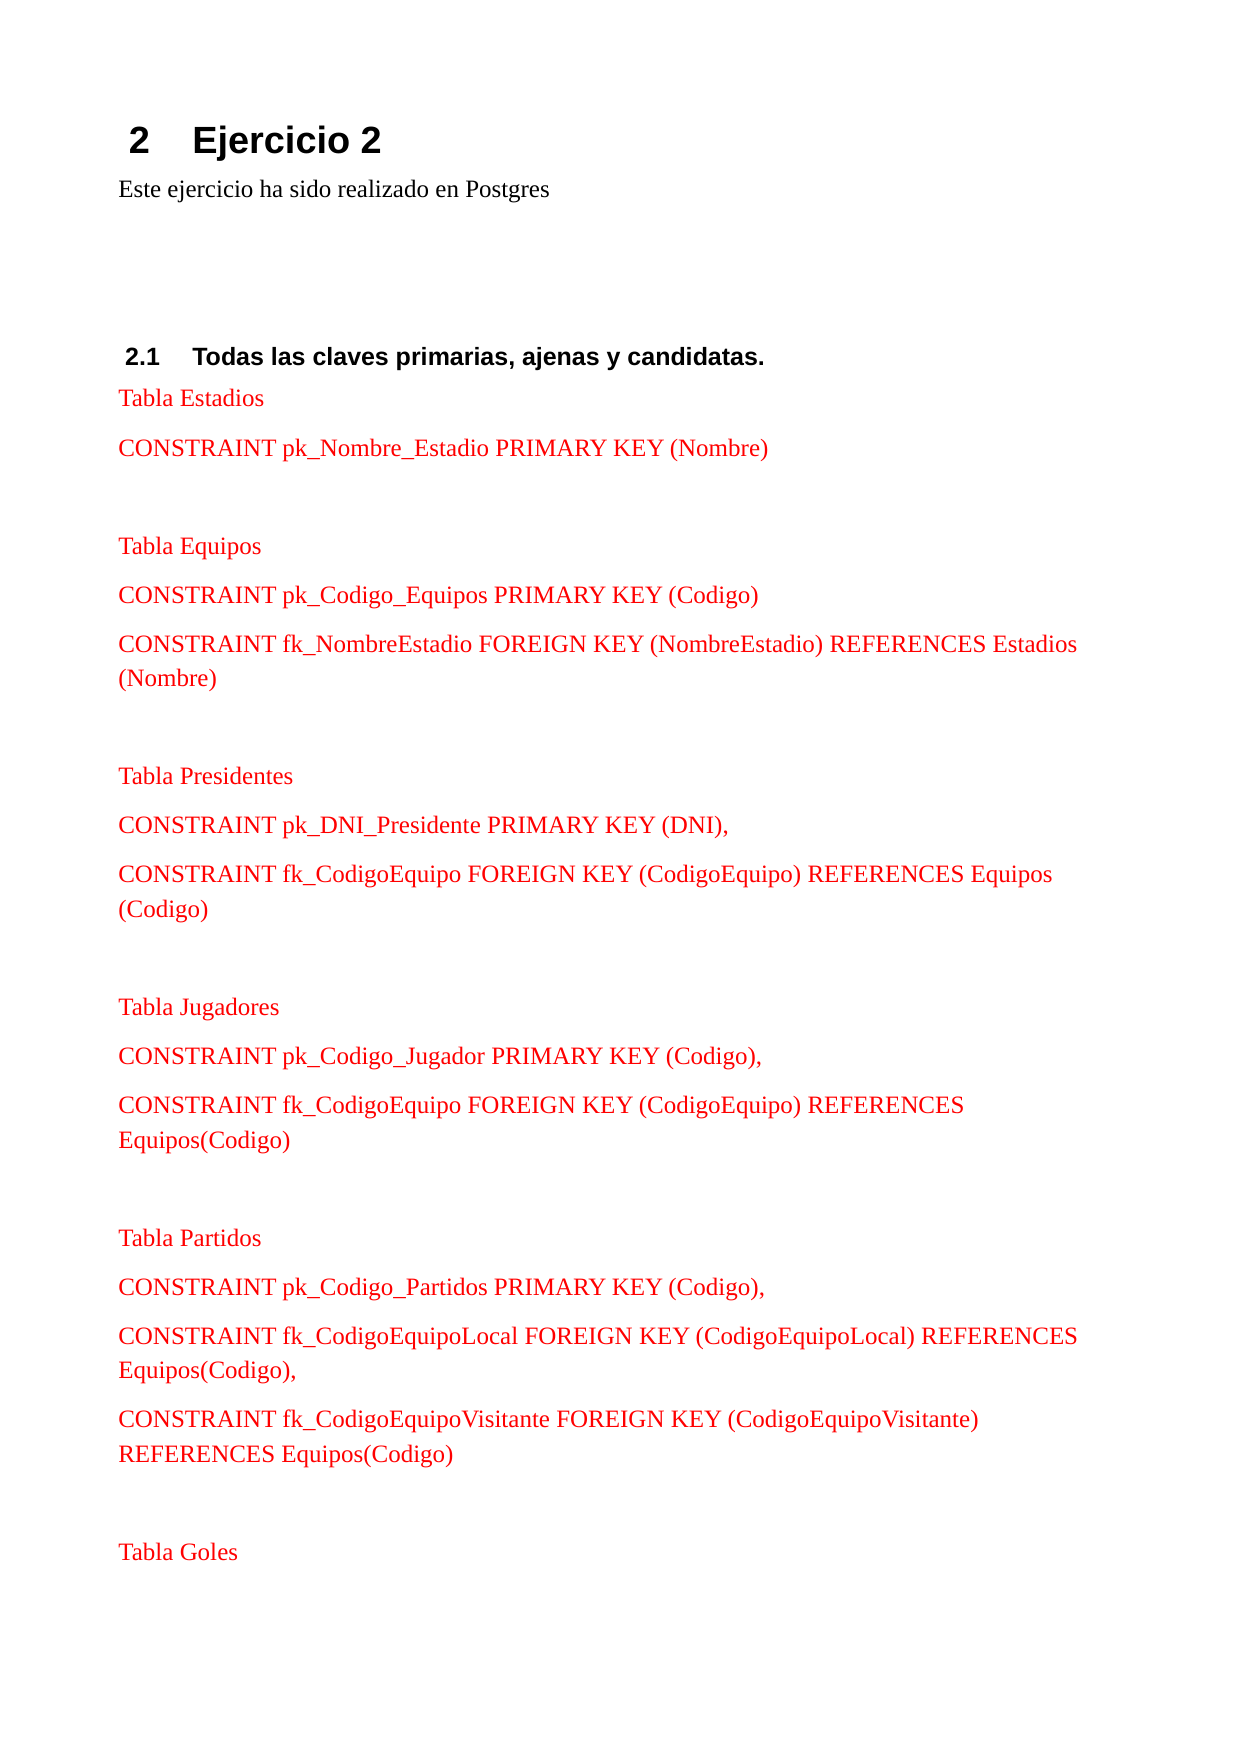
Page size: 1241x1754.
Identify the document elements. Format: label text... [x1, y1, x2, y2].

subtitle Ejercicio 2 [118, 118, 1122, 162]
subtitle Todas las claves primarias, ajenas y candidatas. [118, 342, 1122, 371]
text CONSTRAINT fk_CodigoEquipo FOREIGN KEY (CodigoEquipo) REFERENCES Equipos (Codigo) [118, 859, 1122, 923]
text Tabla Jugadores [118, 992, 1122, 1021]
text Tabla Estadios [118, 383, 1122, 412]
text CONSTRAINT fk_CodigoEquipoLocal FOREIGN KEY (CodigoEquipoLocal) REFERENCES Equipos(Codigo), [118, 1321, 1122, 1384]
text CONSTRAINT pk_Nombre_Estadio PRIMARY KEY (Nombre) [118, 433, 1122, 461]
text Este ejercicio ha sido realizado en Postgres [118, 174, 1122, 203]
text CONSTRAINT fk_CodigoEquipoVisitante FOREIGN KEY (CodigoEquipoVisitante) REFERENCES Equipos(Codigo) [118, 1404, 1122, 1468]
text CONSTRAINT pk_Codigo_Equipos PRIMARY KEY (Codigo) [118, 580, 1122, 608]
text CONSTRAINT fk_NombreEstadio FOREIGN KEY (NombreEstadio) REFERENCES Estadios (Nombre) [118, 629, 1122, 692]
text CONSTRAINT pk_DNI_Presidente PRIMARY KEY (DNI), [118, 811, 1122, 839]
text Tabla Partidos [118, 1223, 1122, 1252]
text CONSTRAINT fk_CodigoEquipo FOREIGN KEY (CodigoEquipo) REFERENCES Equipos(Codigo) [118, 1090, 1122, 1153]
text Tabla Goles [118, 1537, 1122, 1566]
text CONSTRAINT pk_Codigo_Jugador PRIMARY KEY (Codigo), [118, 1041, 1122, 1070]
text Tabla Equipos [118, 531, 1122, 559]
text CONSTRAINT pk_Codigo_Partidos PRIMARY KEY (Codigo), [118, 1272, 1122, 1301]
text Tabla Presidentes [118, 761, 1122, 790]
